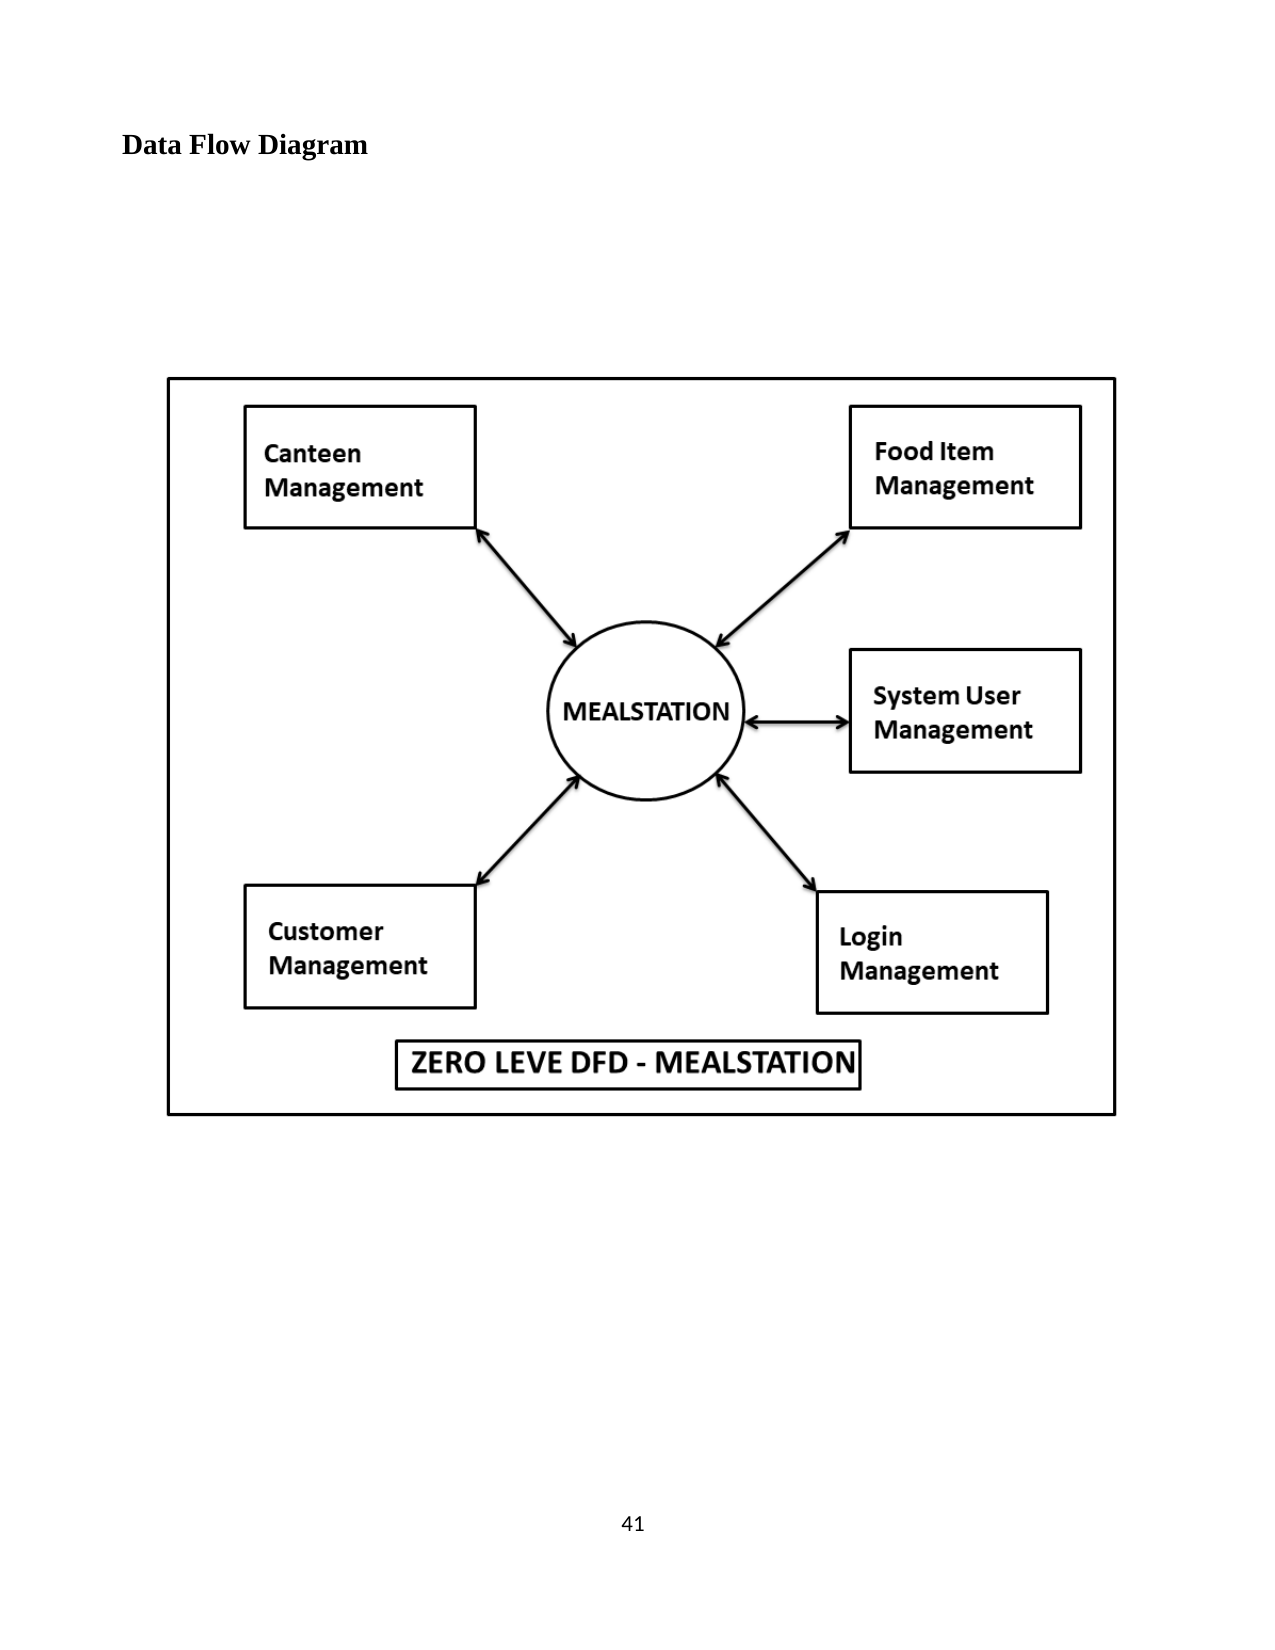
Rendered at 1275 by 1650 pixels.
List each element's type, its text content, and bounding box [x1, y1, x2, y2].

text Data Flow Diagram [122, 127, 1144, 161]
picture [121, 362, 1144, 1129]
